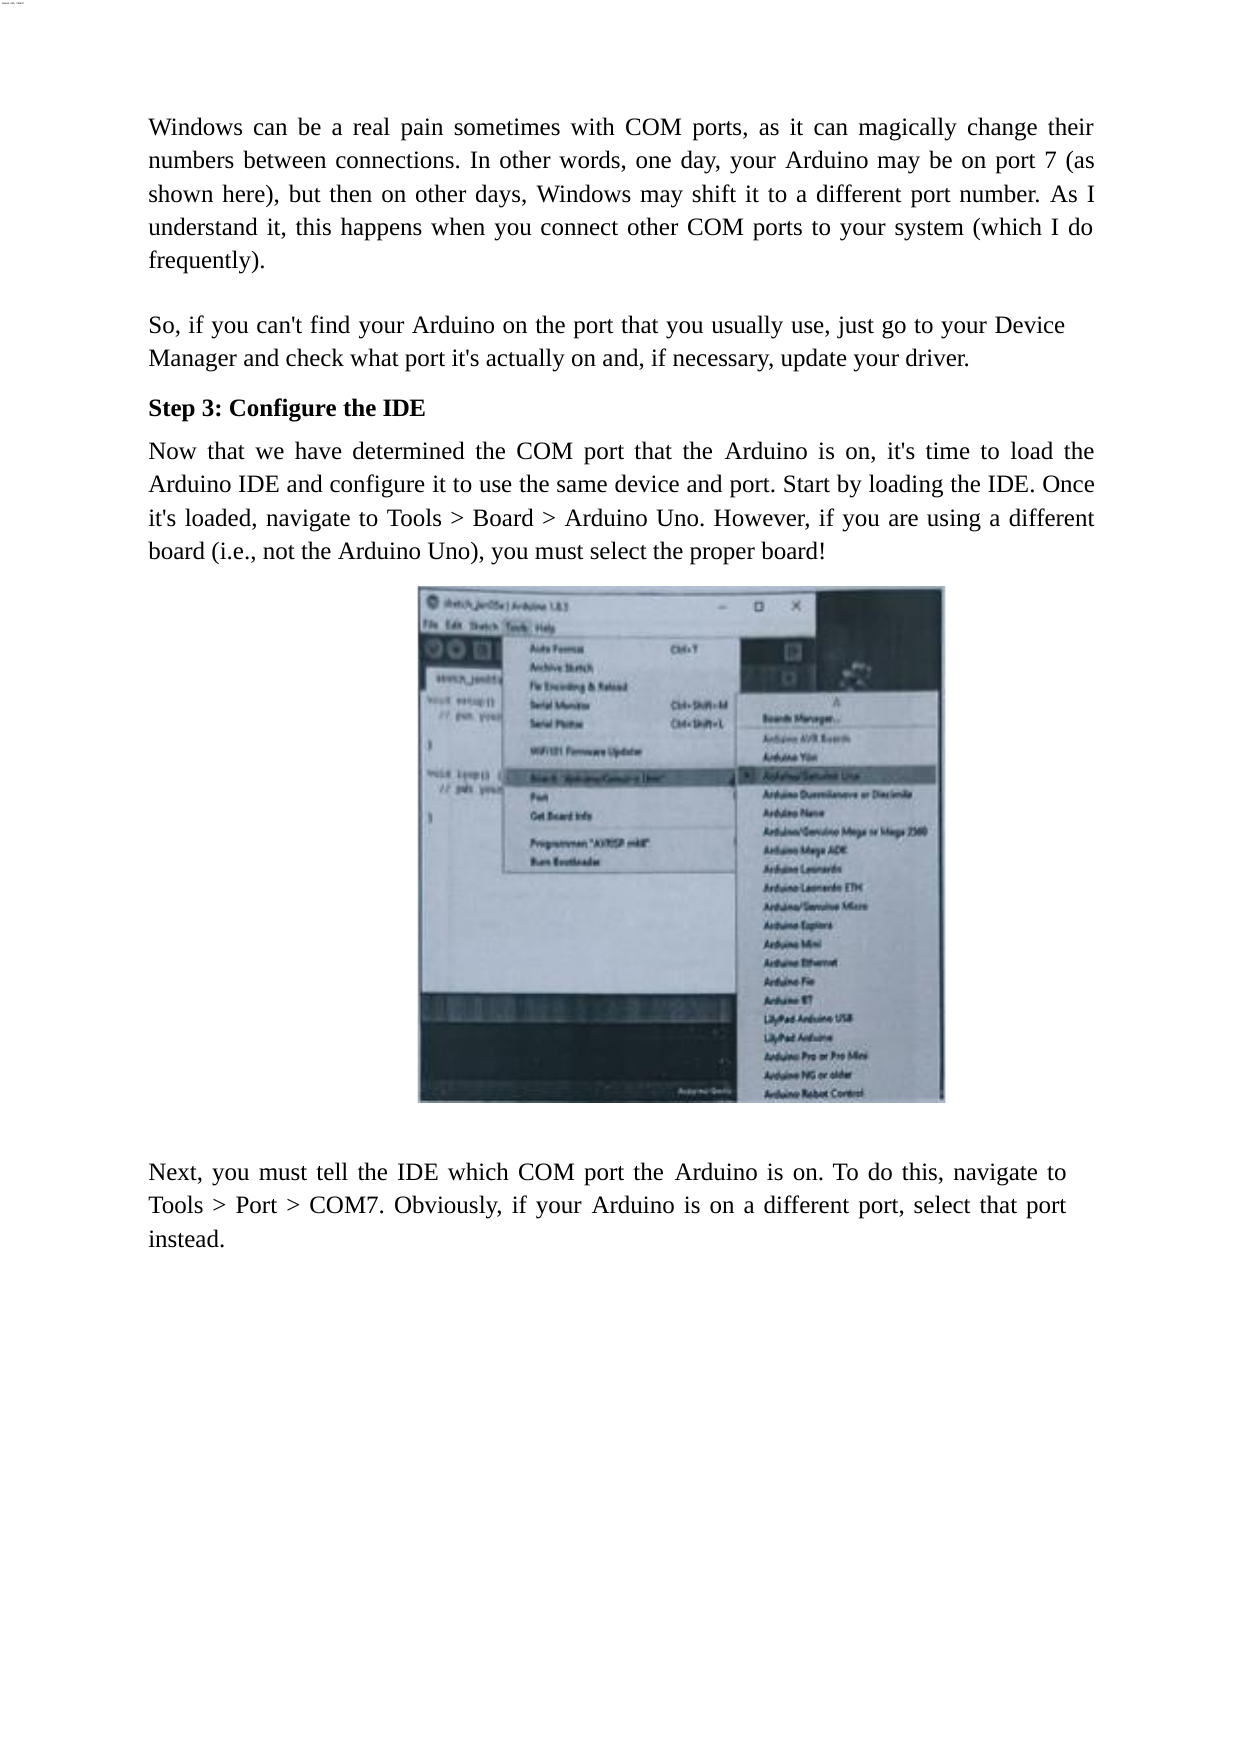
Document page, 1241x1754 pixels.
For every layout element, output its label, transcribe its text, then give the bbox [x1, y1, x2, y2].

text So, if you can't find your Arduino on the port that you usually use, just go to your Device Manager and check what port it's actually on and, if necessary, update your driver. [148, 310, 1067, 372]
text Now that we have determined the COM port that the Arduino is on, it's time to load the Arduino IDE and configure it to use the same device and port. Start by loading the IDE. Once it's loaded, navigate to Tools > Board > Arduino Uno. However, if you are using a different board (i.e., not the Arduino Uno), you must select the proper board! [148, 436, 1095, 565]
text Windows can be a real pain sometimes with COM ports, as it can magically change their numbers between connections. In other words, one day, your Arduino may be on port 7 (as shown here), but then on other days, Windows may shift it to a different port number. As I understand it, this happens when you connect other COM ports to your system (which I do frequently). [148, 112, 1095, 274]
picture [417, 586, 946, 1103]
text Next, you must tell the IDE which COM port the Arduino is on. To do this, navigate to Tools > Port > COM7. Obviously, if your Arduino is on a different port, select that port instead. [148, 1157, 1067, 1252]
subtitle Step 3: Configure the IDE [148, 393, 1108, 422]
